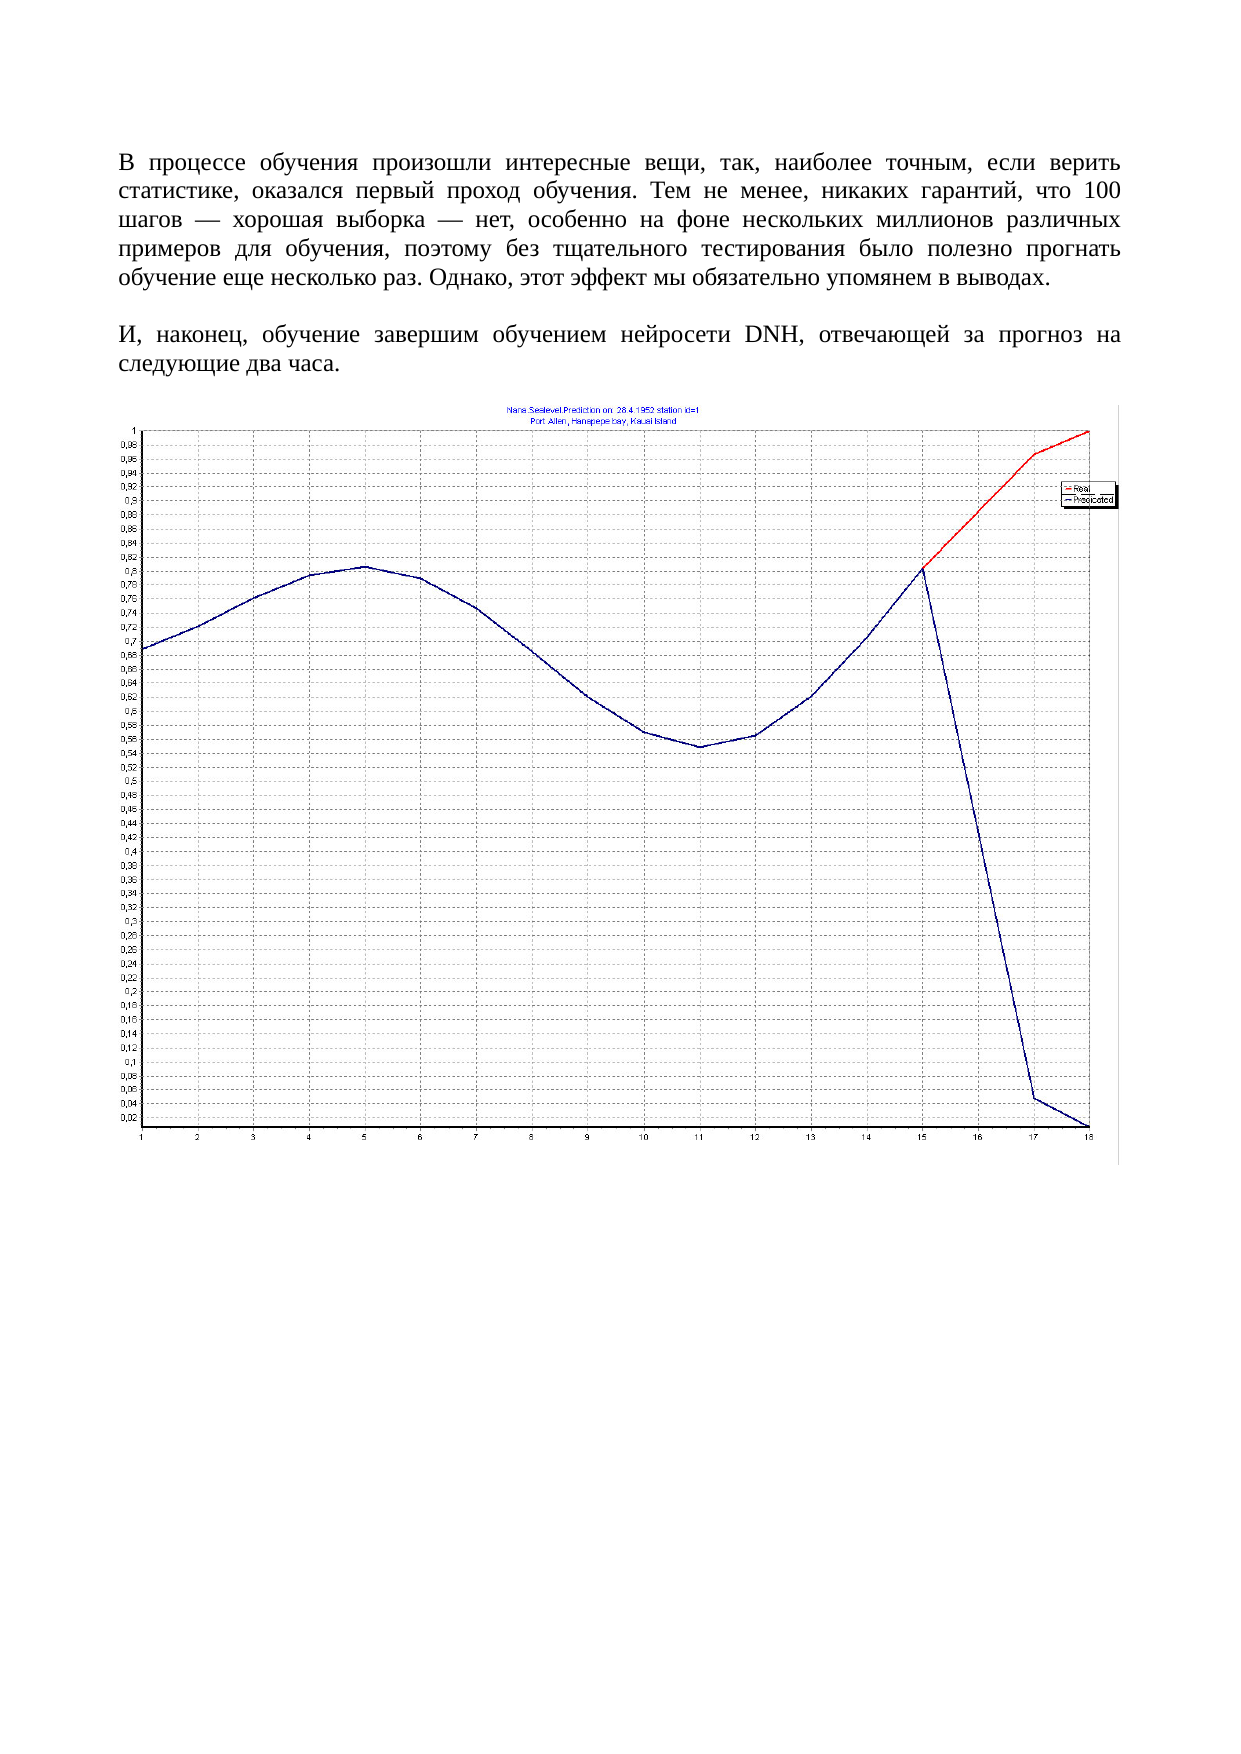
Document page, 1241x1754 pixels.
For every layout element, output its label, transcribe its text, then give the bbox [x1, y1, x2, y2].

text И, наконец, обучение завершим обучением нейросети DNH, отвечающей за прогноз на следующие два часа. [118, 319, 1122, 377]
picture [118, 405, 1122, 1165]
text В процессе обучения произошли интересные вещи, так, наиболее точным, если верить статистике, оказался первый проход обучения. Тем не менее, никаких гарантий, что 100 шагов — хорошая выборка — нет, особенно на фоне нескольких миллионов различных примеров для обучения, поэтому без тщательного тестирования было полезно прогнать обучение еще несколько раз. Однако, этот эффект мы обязательно упомянем в выводах. [118, 147, 1122, 291]
